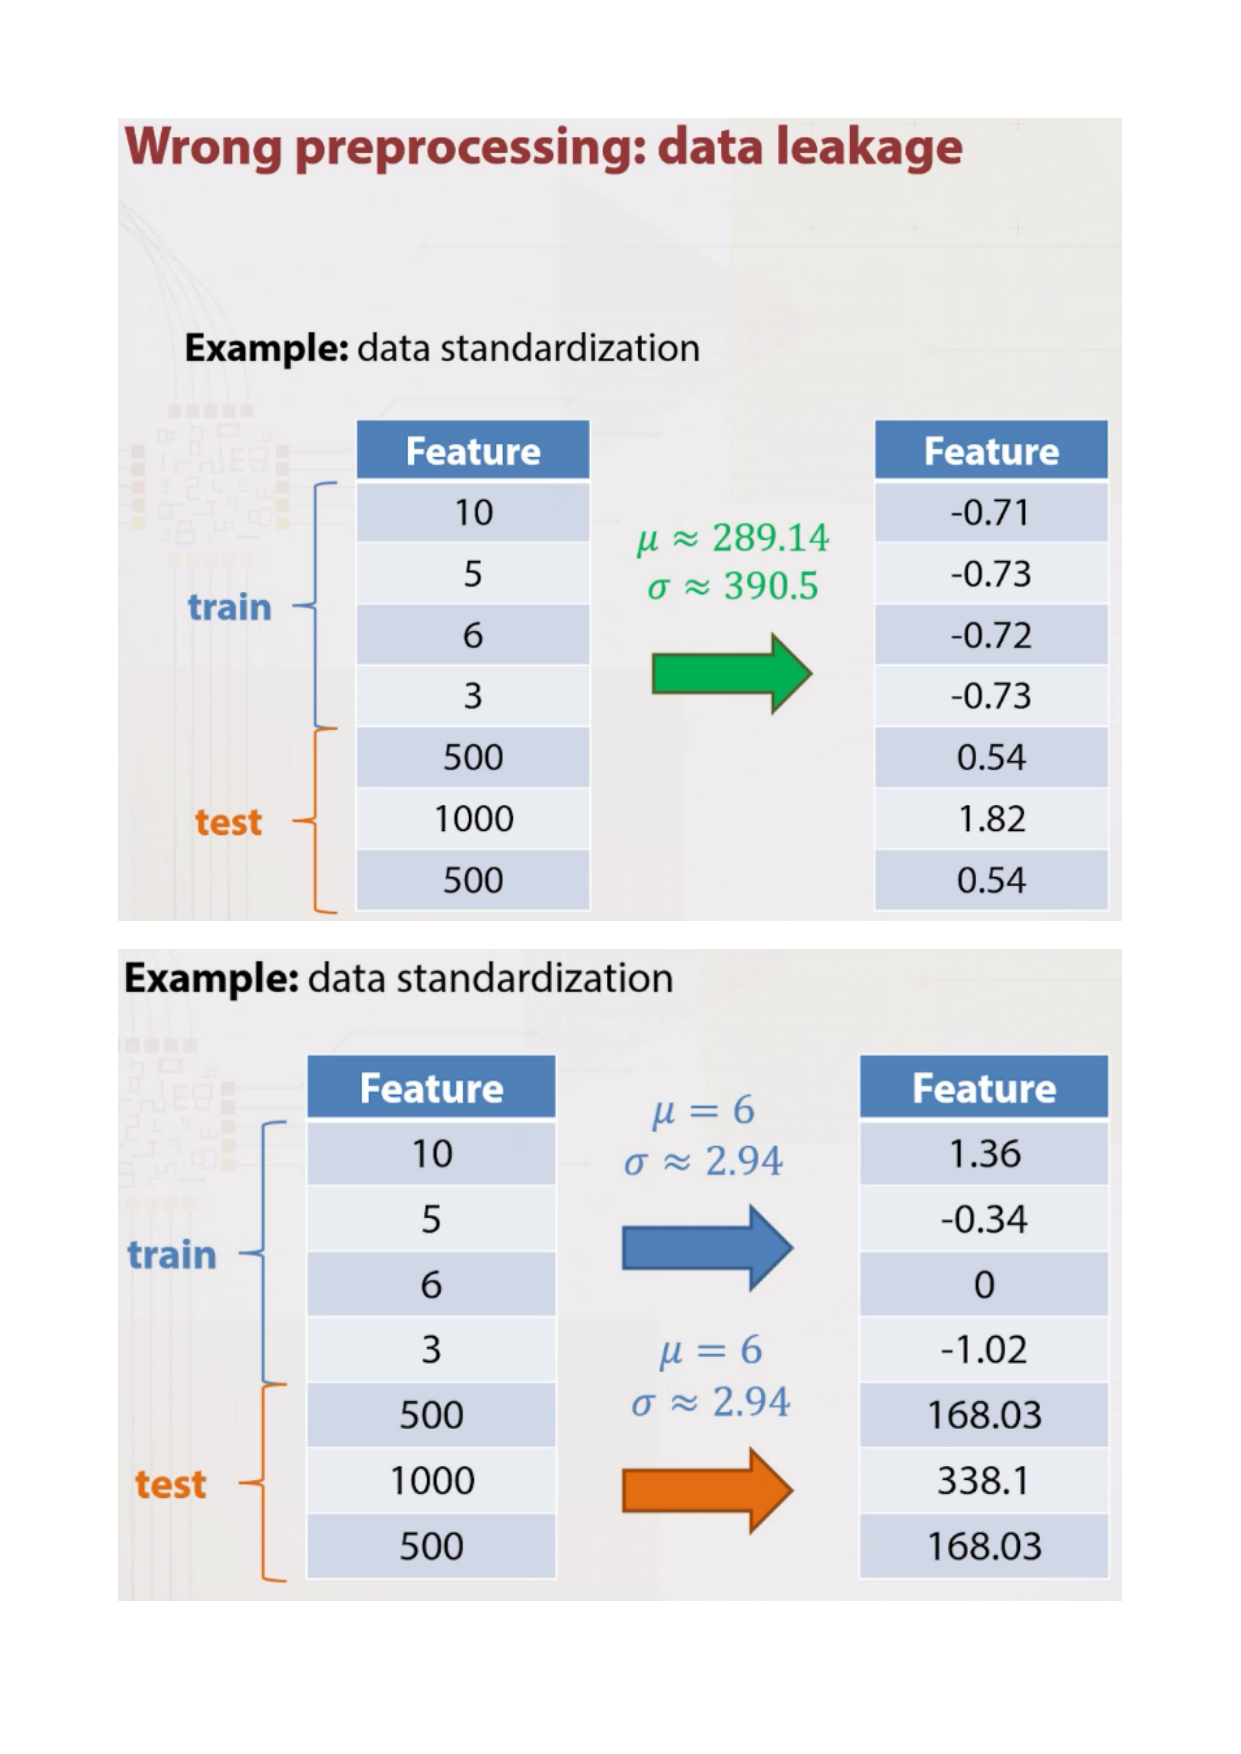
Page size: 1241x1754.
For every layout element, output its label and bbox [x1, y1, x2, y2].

picture [118, 949, 1123, 1601]
picture [118, 118, 1123, 921]
